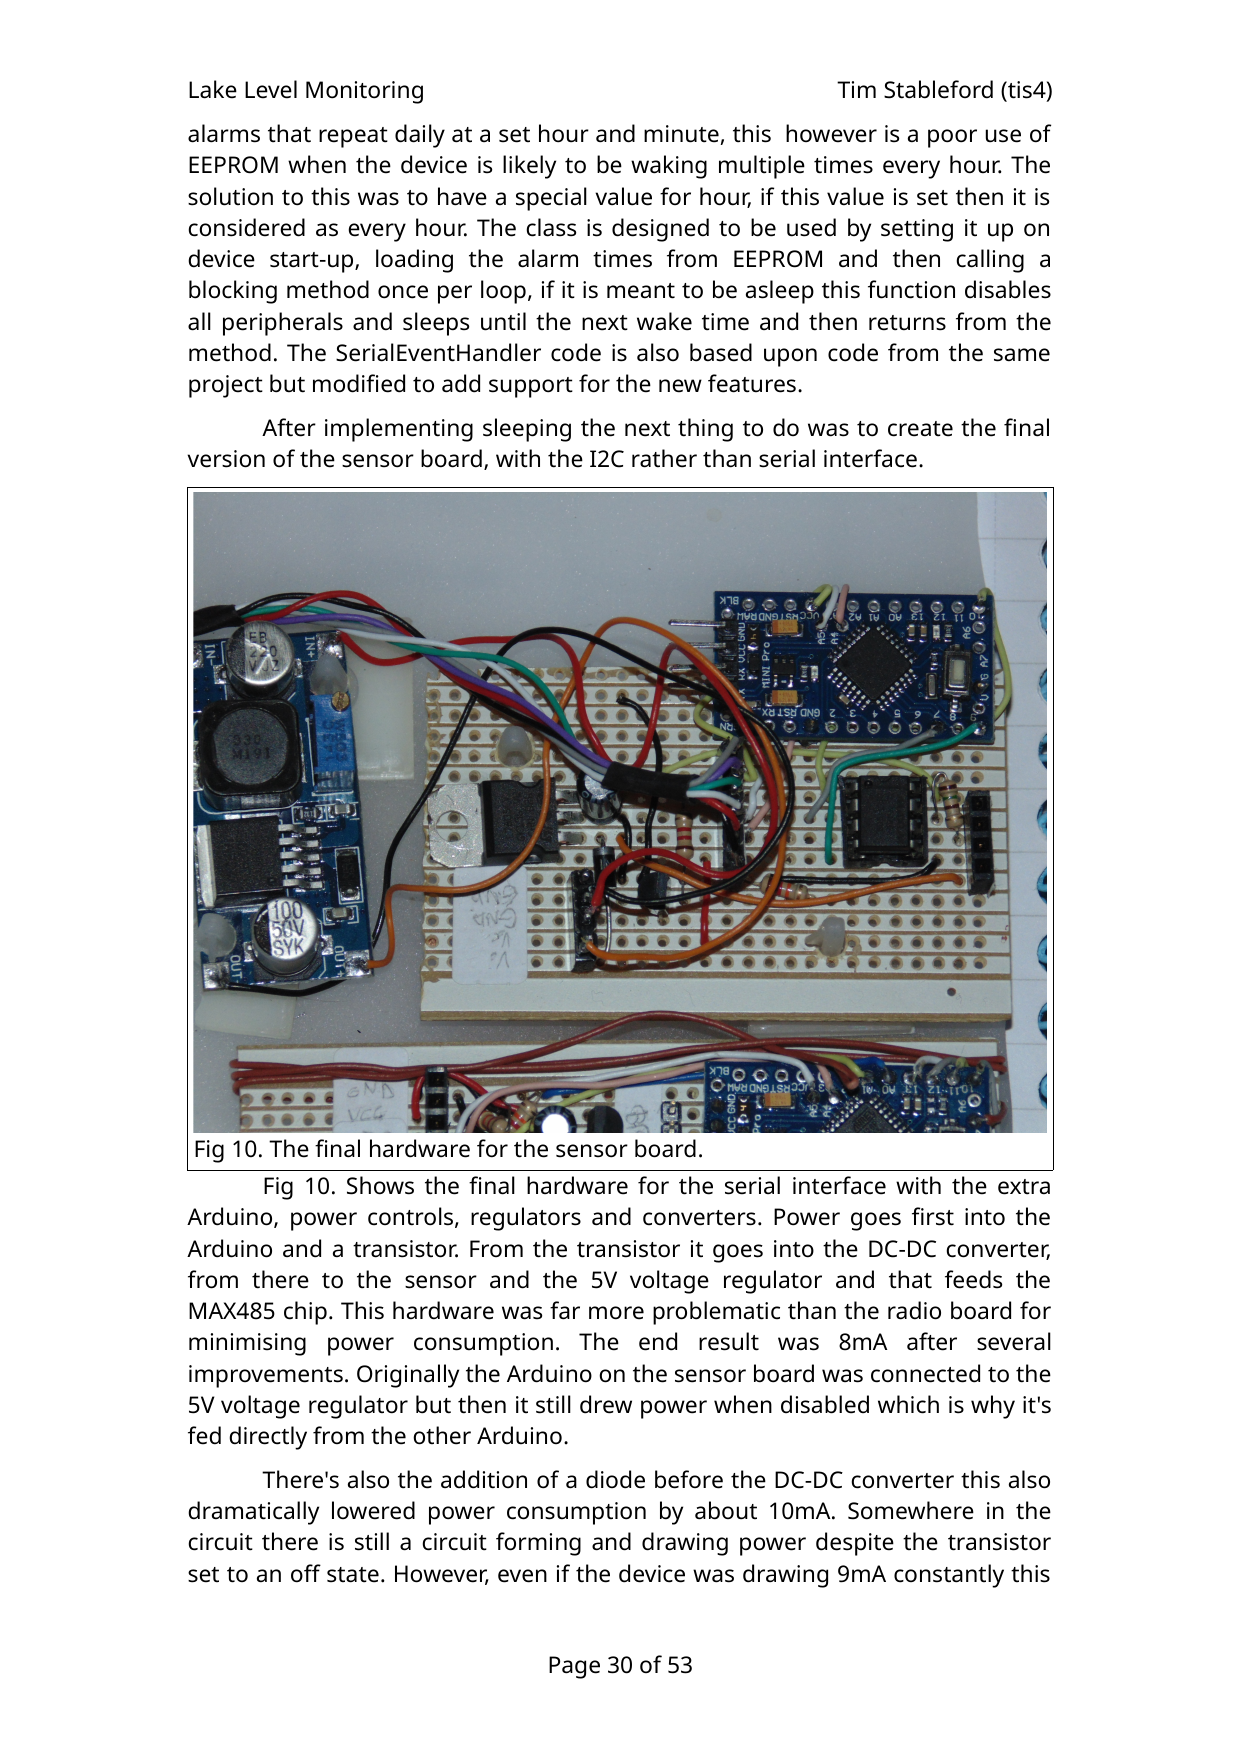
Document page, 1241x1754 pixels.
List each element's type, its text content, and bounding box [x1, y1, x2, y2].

table_header Fig 10. The final hardware for the sensor board. [188, 488, 1053, 1170]
text Fig 10. Shows the final hardware for the serial interface with the extra Arduino, power controls, regulators and converters. Power goes first into the Arduino and a transistor. From the transistor it goes into the DC-DC converter, from there to the sensor and the 5V voltage regulator and that feeds the MAX485 chip. This hardware was far more problematic than the radio board for minimising power consumption. The end result was 8mA after several improvements. Originally the Arduino on the sensor board was connected to the 5V voltage regulator but then it still drew power when disabled which is why it's fed directly from the other Arduino. [187, 1171, 1053, 1451]
text After implementing sleeping the next thing to do was to create the final version of the sensor board, with the I2C rather than serial interface. [187, 412, 1053, 474]
text There's also the addition of a diode before the DC-DC converter this also dramatically lowered power consumption by about 10mA. Somewhere in the circuit there is still a circuit forming and drawing power despite the transistor set to an off state. However, even if the device was drawing 9mA constantly this [187, 1464, 1053, 1589]
text alarms that repeat daily at a set hour and minute, this however is a poor use of EEPROM when the device is likely to be waking multiple times every hour. The solution to this was to have a special value for hour, if this value is set then it is considered as every hour. The class is designed to be used by setting it up on device start-up, loading the alarm times from EEPROM and then calling a blocking method once per loop, if it is meant to be asleep this function disables all peripherals and sleeps until the next wake time and then returns from the method. The SerialEventHandler code is also based upon code from the same project but modified to add support for the new features. [187, 118, 1053, 399]
picture [193, 492, 1047, 1133]
